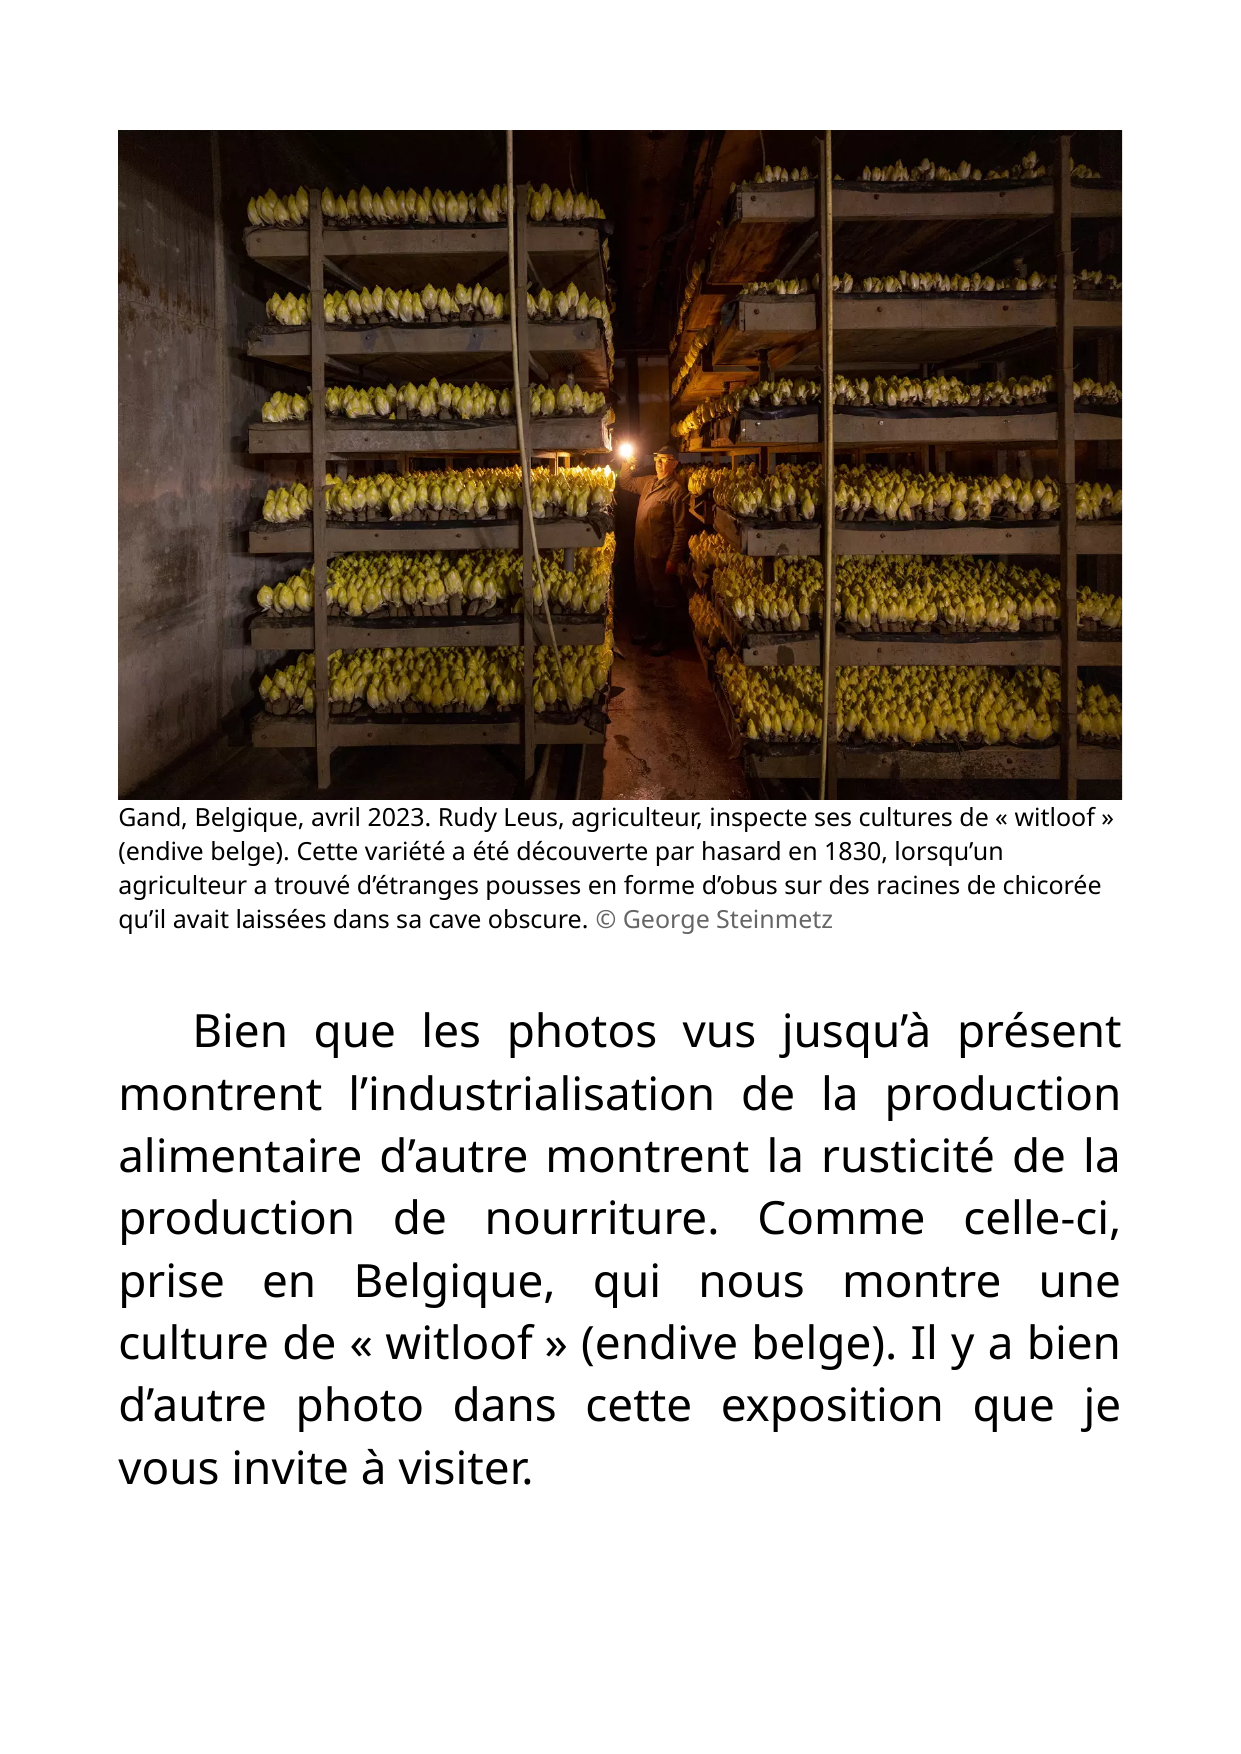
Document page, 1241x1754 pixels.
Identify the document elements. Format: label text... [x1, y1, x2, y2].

text Bien que les photos vus jusqu’à présent montrent l’industrialisation de la production alimentaire d’autre montrent la rusticité de la production de nourriture. Comme celle-ci, prise en Belgique, qui nous montre une culture de « witloof » (endive belge). Il y a bien d’autre photo dans cette exposition que je vous invite à visiter. [118, 998, 1122, 1498]
text Gand, Belgique, avril 2023. Rudy Leus, agriculteur, inspecte ses cultures de « witloof » (endive belge). Cette variété a été découverte par hasard en 1830, lorsqu’un agriculteur a trouvé d’étranges pousses en forme d’obus sur des racines de chicorée qu’il avait laissées dans sa cave obscure. © George Steinmetz [118, 800, 1122, 936]
picture [118, 130, 1123, 800]
